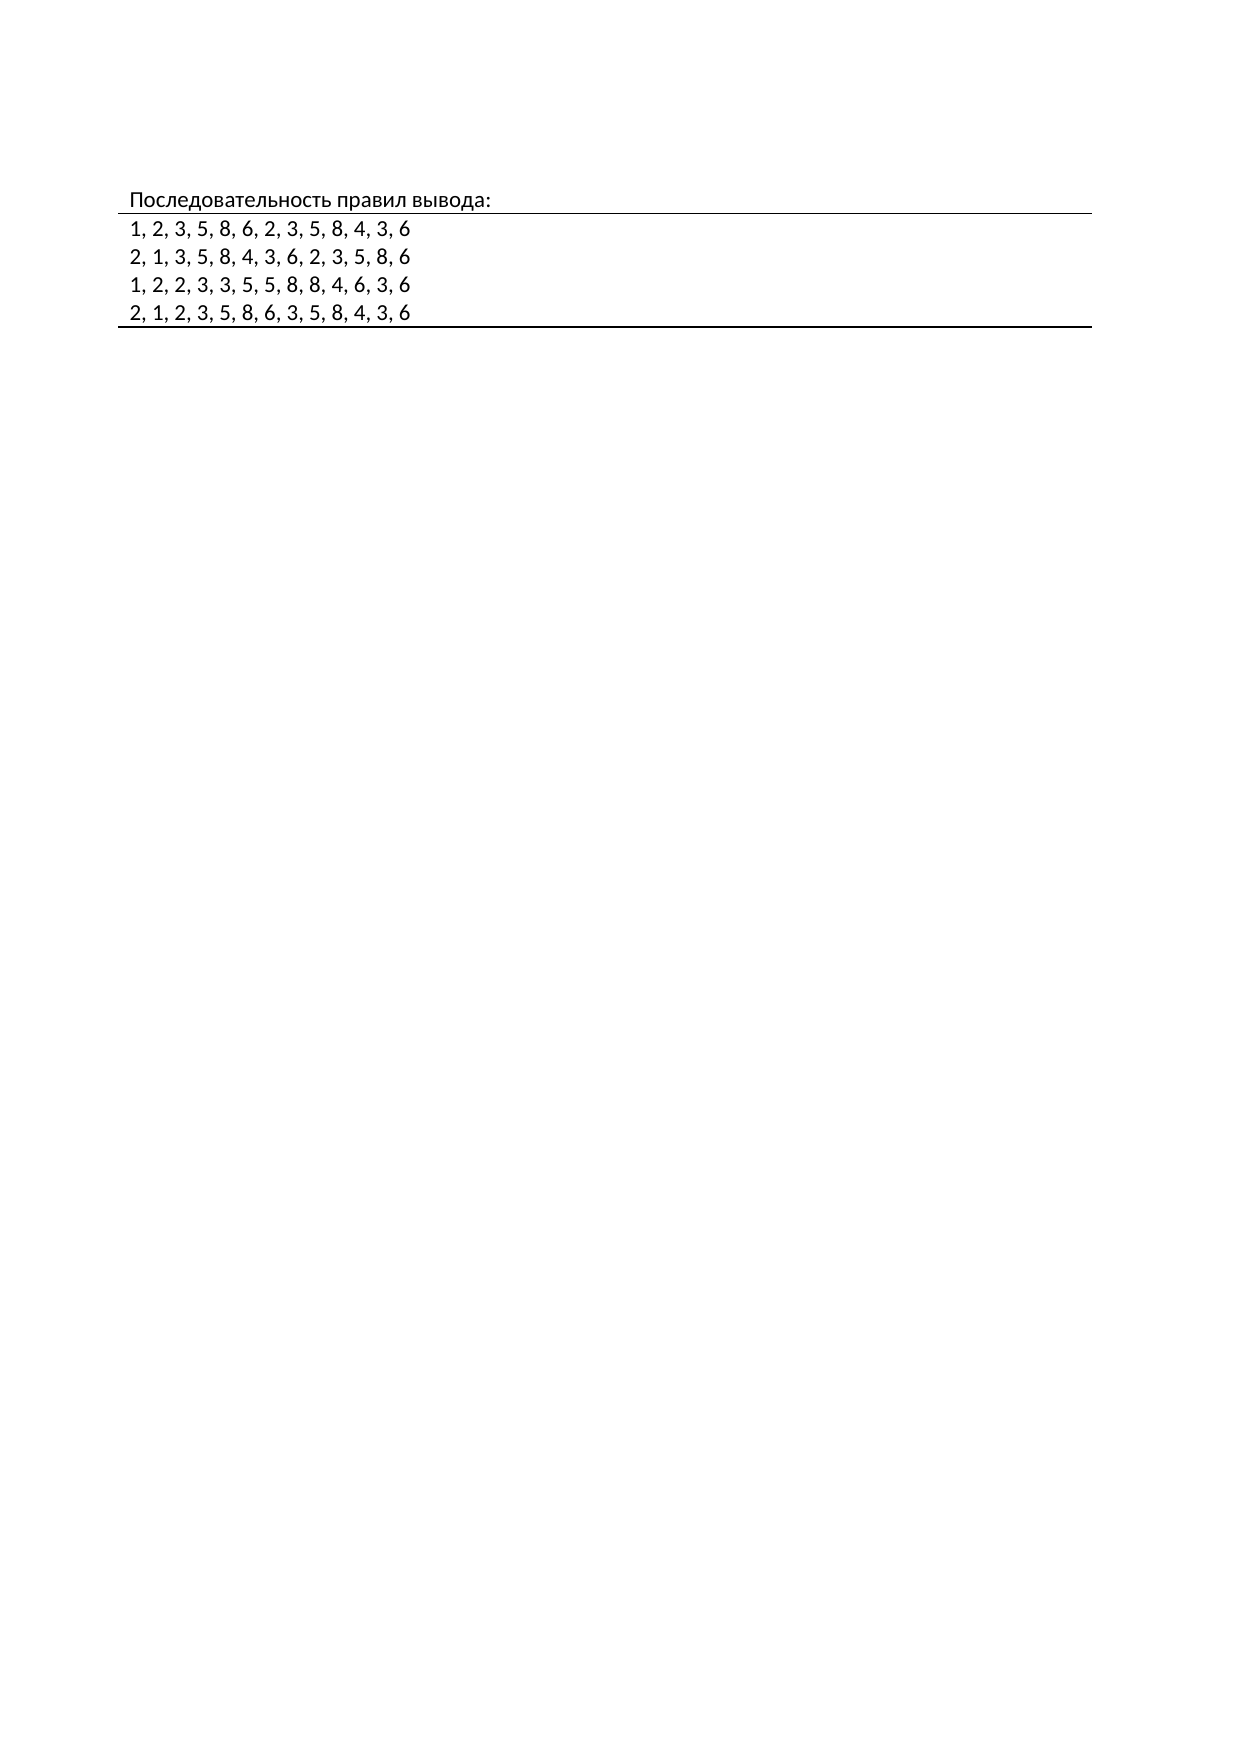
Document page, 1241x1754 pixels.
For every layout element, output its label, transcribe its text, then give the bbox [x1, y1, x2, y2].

table_cell 1, 2, 2, 3, 3, 5, 5, 8, 8, 4, 6, 3, 6 [118, 270, 1092, 298]
table_cell 2, 1, 2, 3, 5, 8, 6, 3, 5, 8, 4, 3, 6 [118, 298, 1092, 326]
table_cell 1, 2, 3, 5, 8, 6, 2, 3, 5, 8, 4, 3, 6 [118, 214, 1092, 242]
table_cell 2, 1, 3, 5, 8, 4, 3, 6, 2, 3, 5, 8, 6 [118, 242, 1092, 270]
table_header Последовательность правил вывода: [118, 185, 1092, 213]
